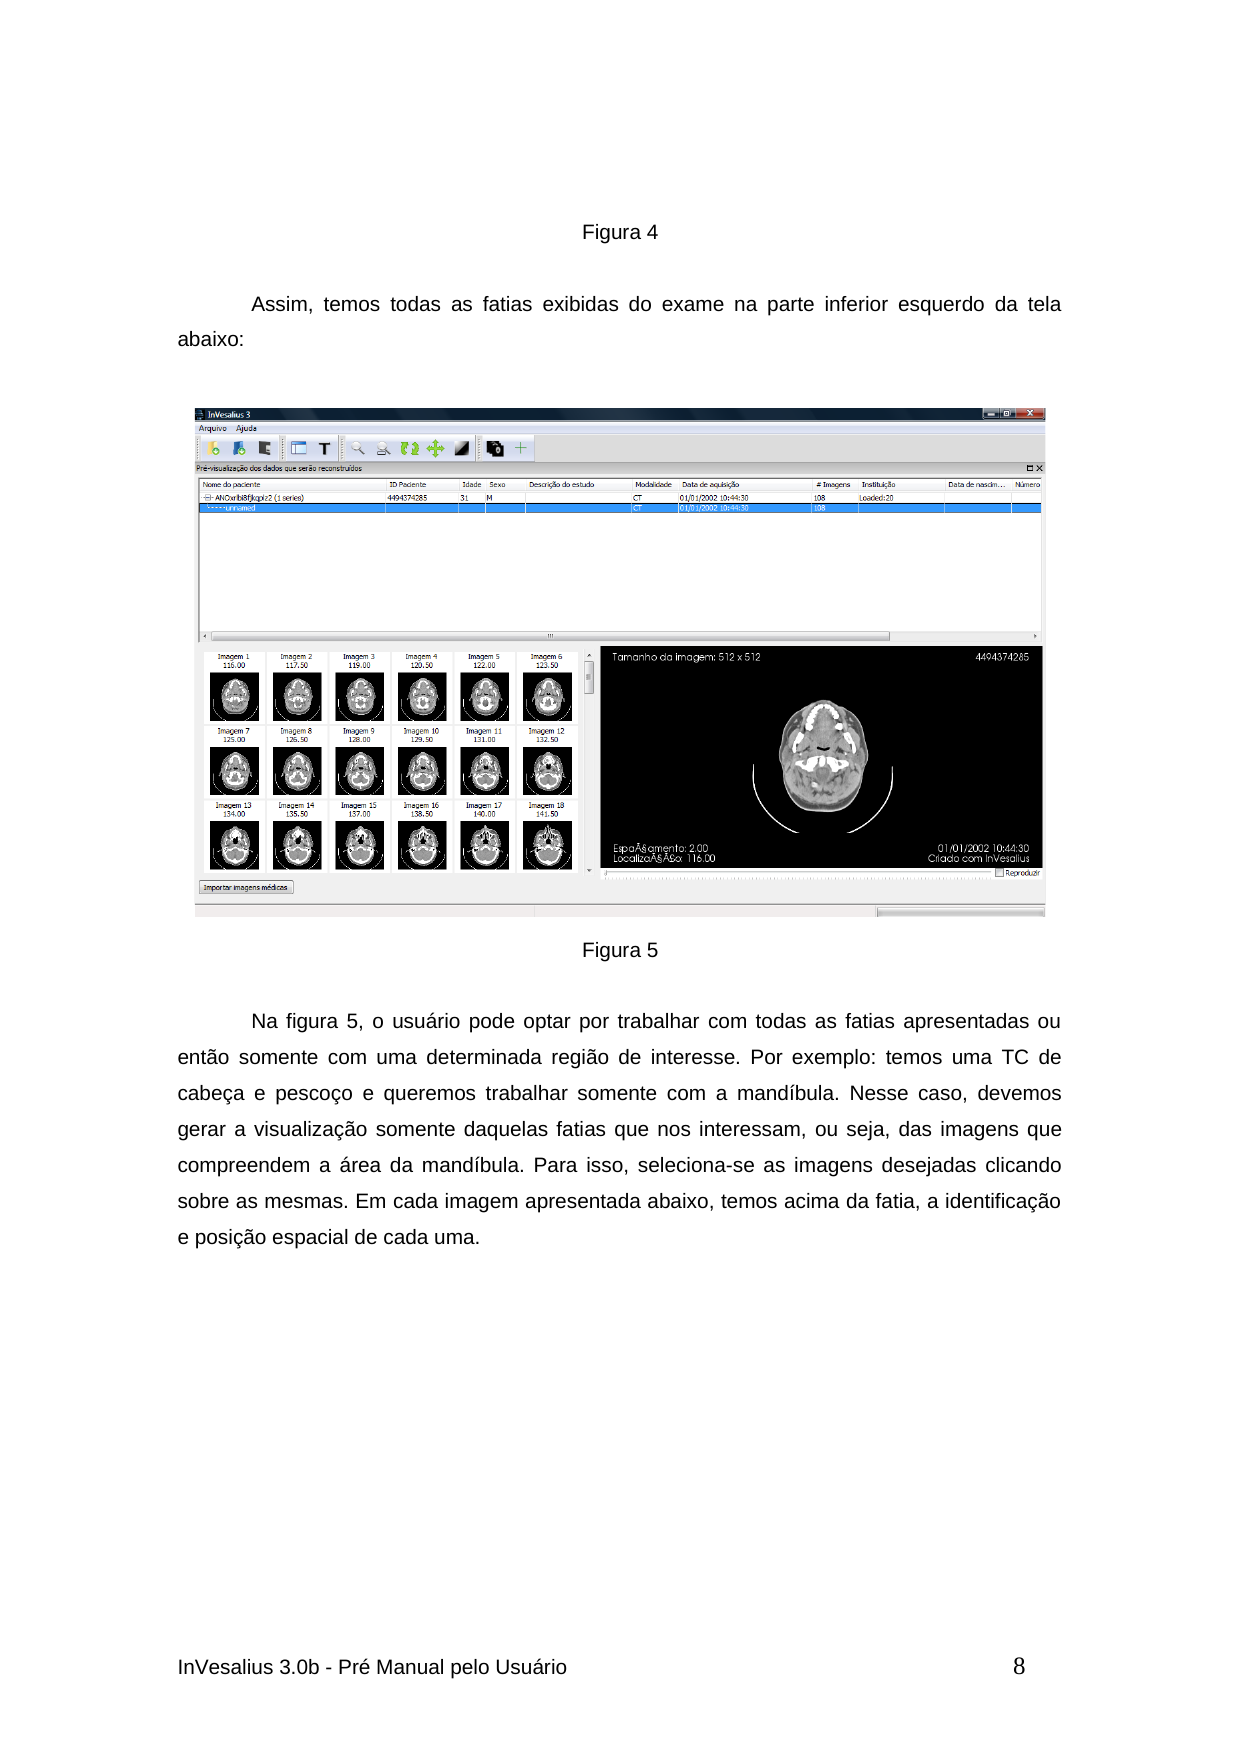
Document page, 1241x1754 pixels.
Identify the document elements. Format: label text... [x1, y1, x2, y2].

picture [194, 408, 1046, 917]
text Figura 5 [177, 937, 1063, 961]
text Assim, temos todas as fatias exibidas do exame na parte inferior esquerdo da tela abaixo: [177, 291, 1063, 351]
text Figura 4 [177, 219, 1063, 243]
text Na figura 5, o usuário pode optar por trabalhar com todas as fatias apresentadas ou então somente com uma determinada região de interesse. Por exemplo: temos uma TC de cabeça e pescoço e queremos trabalhar somente com a mandíbula. Nesse caso, devemos gerar a visualização somente daquelas fatias que nos interessam, ou seja, das imagens que compreendem a área da mandíbula. Para isso, seleciona-se as imagens desejadas clicando sobre as mesmas. Em cada imagem apresentada abaixo, temos acima da fatia, a identificação e posição espacial de cada uma. [177, 1009, 1063, 1249]
